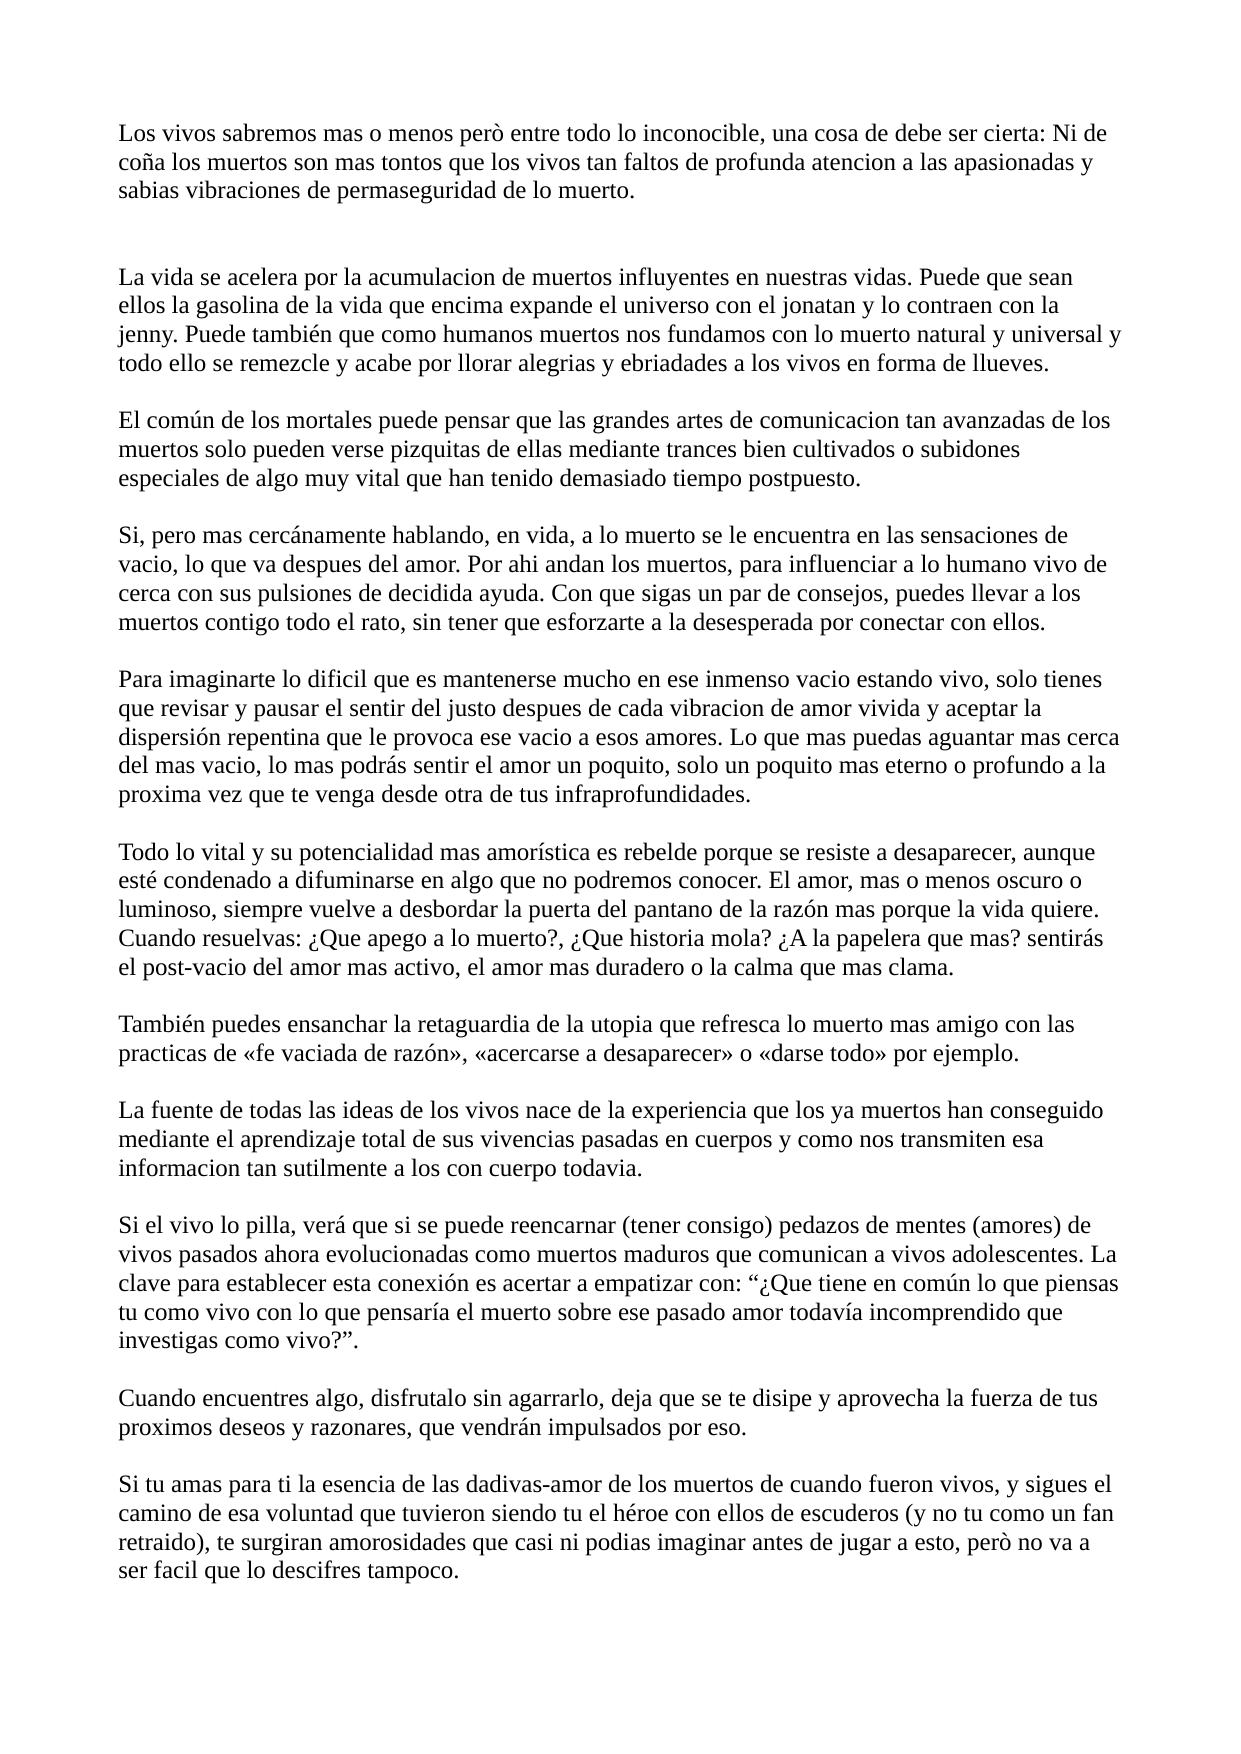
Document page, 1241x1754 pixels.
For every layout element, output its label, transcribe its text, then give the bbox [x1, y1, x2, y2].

text También puedes ensanchar la retaguardia de la utopia que refresca lo muerto mas amigo con las practicas de «fe vaciada de razón», «acercarse a desaparecer» o «darse todo» por ejemplo. [118, 1009, 1122, 1067]
text La vida se acelera por la acumulacion de muertos influyentes en nuestras vidas. Puede que sean ellos la gasolina de la vida que encima expande el universo con el jonatan y lo contraen con la jenny. Puede también que como humanos muertos nos fundamos con lo muerto natural y universal y todo ello se remezcle y acabe por llorar alegrias y ebriadades a los vivos en forma de llueves. [118, 262, 1122, 377]
text Si, pero mas cercánamente hablando, en vida, a lo muerto se le encuentra en las sensaciones de vacio, lo que va despues del amor. Por ahi andan los muertos, para influenciar a lo humano vivo de cerca con sus pulsiones de decidida ayuda. Con que sigas un par de consejos, puedes llevar a los muertos contigo todo el rato, sin tener que esforzarte a la desesperada por conectar con ellos. [118, 521, 1122, 636]
text Para imaginarte lo dificil que es mantenerse mucho en ese inmenso vacio estando vivo, solo tienes que revisar y pausar el sentir del justo despues de cada vibracion de amor vivida y aceptar la dispersión repentina que le provoca ese vacio a esos amores. Lo que mas puedas aguantar mas cerca del mas vacio, lo mas podrás sentir el amor un poquito, solo un poquito mas eterno o profundo a la proxima vez que te venga desde otra de tus infraprofundidades. [118, 664, 1122, 808]
text Si el vivo lo pilla, verá que si se puede reencarnar (tener consigo) pedazos de mentes (amores) de vivos pasados ahora evolucionadas como muertos maduros que comunican a vivos adolescentes. La clave para establecer esta conexión es acertar a empatizar con: “¿Que tiene en común lo que piensas tu como vivo con lo que pensaría el muerto sobre ese pasado amor todavía incomprendido que investigas como vivo?”. [118, 1211, 1122, 1354]
text Cuando encuentres algo, disfrutalo sin agarrarlo, deja que se te disipe y aprovecha la fuerza de tus proximos deseos y razonares, que vendrán impulsados por eso. [118, 1383, 1122, 1441]
text El común de los mortales puede pensar que las grandes artes de comunicacion tan avanzadas de los muertos solo pueden verse pizquitas de ellas mediante trances bien cultivados o subidones especiales de algo muy vital que han tenido demasiado tiempo postpuesto. [118, 406, 1122, 492]
text Si tu amas para ti la esencia de las dadivas-amor de los muertos de cuando fueron vivos, y sigues el camino de esa voluntad que tuvieron siendo tu el héroe con ellos de escuderos (y no tu como un fan retraido), te surgiran amorosidades que casi ni podias imaginar antes de jugar a esto, però no va a ser facil que lo descifres tampoco. [118, 1469, 1122, 1584]
text La fuente de todas las ideas de los vivos nace de la experiencia que los ya muertos han conseguido mediante el aprendizaje total de sus vivencias pasadas en cuerpos y como nos transmiten esa informacion tan sutilmente a los con cuerpo todavia. [118, 1096, 1122, 1182]
text Los vivos sabremos mas o menos però entre todo lo inconocible, una cosa de debe ser cierta: Ni de coña los muertos son mas tontos que los vivos tan faltos de profunda atencion a las apasionadas y sabias vibraciones de permaseguridad de lo muerto. [118, 118, 1122, 204]
text Todo lo vital y su potencialidad mas amorística es rebelde porque se resiste a desaparecer, aunque esté condenado a difuminarse en algo que no podremos conocer. El amor, mas o menos oscuro o luminoso, siempre vuelve a desbordar la puerta del pantano de la razón mas porque la vida quiere. Cuando resuelvas: ¿Que apego a lo muerto?, ¿Que historia mola? ¿A la papelera que mas? sentirás el post-vacio del amor mas activo, el amor mas duradero o la calma que mas clama. [118, 837, 1122, 981]
